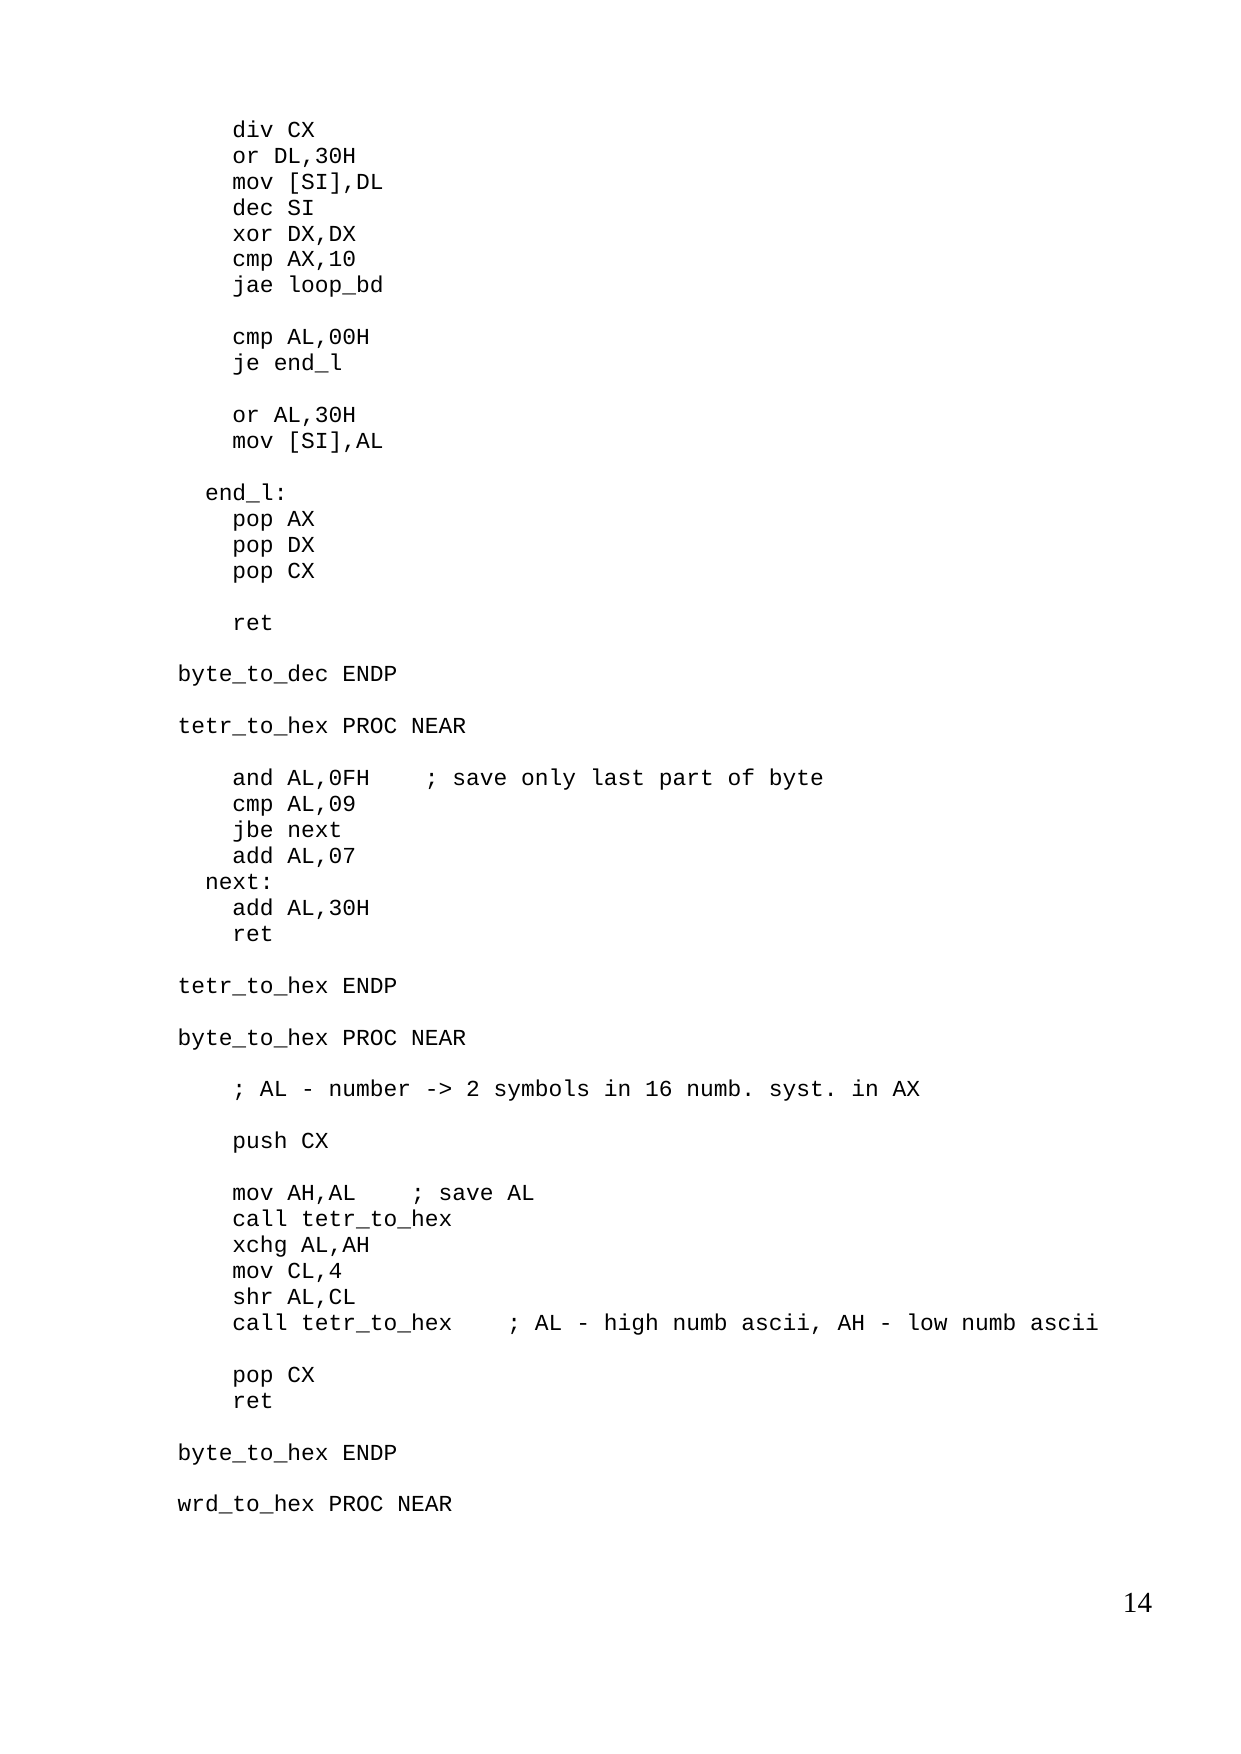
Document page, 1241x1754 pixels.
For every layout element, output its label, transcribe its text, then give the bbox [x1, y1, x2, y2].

text or AL,30H [177, 403, 1152, 429]
text push CX [177, 1130, 1152, 1156]
text byte_to_hex ENDP [177, 1441, 1152, 1467]
text byte_to_dec ENDP [177, 663, 1152, 689]
text byte_to_hex PROC NEAR [177, 1026, 1152, 1052]
text jbe next [177, 818, 1152, 844]
text cmp AL,09 [177, 792, 1152, 818]
text call tetr_to_hex [177, 1207, 1152, 1233]
text mov [SI],DL [177, 170, 1152, 196]
text jae loop_bd [177, 274, 1152, 300]
text cmp AL,00H [177, 326, 1152, 352]
text mov [SI],AL [177, 429, 1152, 455]
text shr AL,CL [177, 1285, 1152, 1311]
text mov CL,4 [177, 1259, 1152, 1285]
text cmp AX,10 [177, 248, 1152, 274]
text xchg AL,AH [177, 1233, 1152, 1259]
text mov AH,AL ; save AL [177, 1182, 1152, 1207]
text tetr_to_hex ENDP [177, 974, 1152, 1000]
text ret [177, 611, 1152, 637]
text xor DX,DX [177, 222, 1152, 248]
text pop CX [177, 1363, 1152, 1389]
text wrd_to_hex PROC NEAR [177, 1493, 1152, 1519]
text add AL,30H [177, 896, 1152, 922]
text pop CX [177, 559, 1152, 585]
text or DL,30H [177, 144, 1152, 170]
text next: [177, 870, 1152, 896]
text call tetr_to_hex ; AL - high numb ascii, AH - low numb ascii [177, 1311, 1152, 1337]
text dec SI [177, 196, 1152, 222]
text and AL,0FH ; save only last part of byte [177, 767, 1152, 792]
text div CX [177, 118, 1152, 144]
text add AL,07 [177, 844, 1152, 870]
text ret [177, 1389, 1152, 1415]
text ret [177, 922, 1152, 948]
text je end_l [177, 352, 1152, 377]
text pop DX [177, 533, 1152, 559]
text end_l: [177, 481, 1152, 507]
text ; AL - number -> 2 symbols in 16 numb. syst. in AX [177, 1078, 1152, 1104]
text tetr_to_hex PROC NEAR [177, 715, 1152, 741]
text pop AX [177, 507, 1152, 533]
